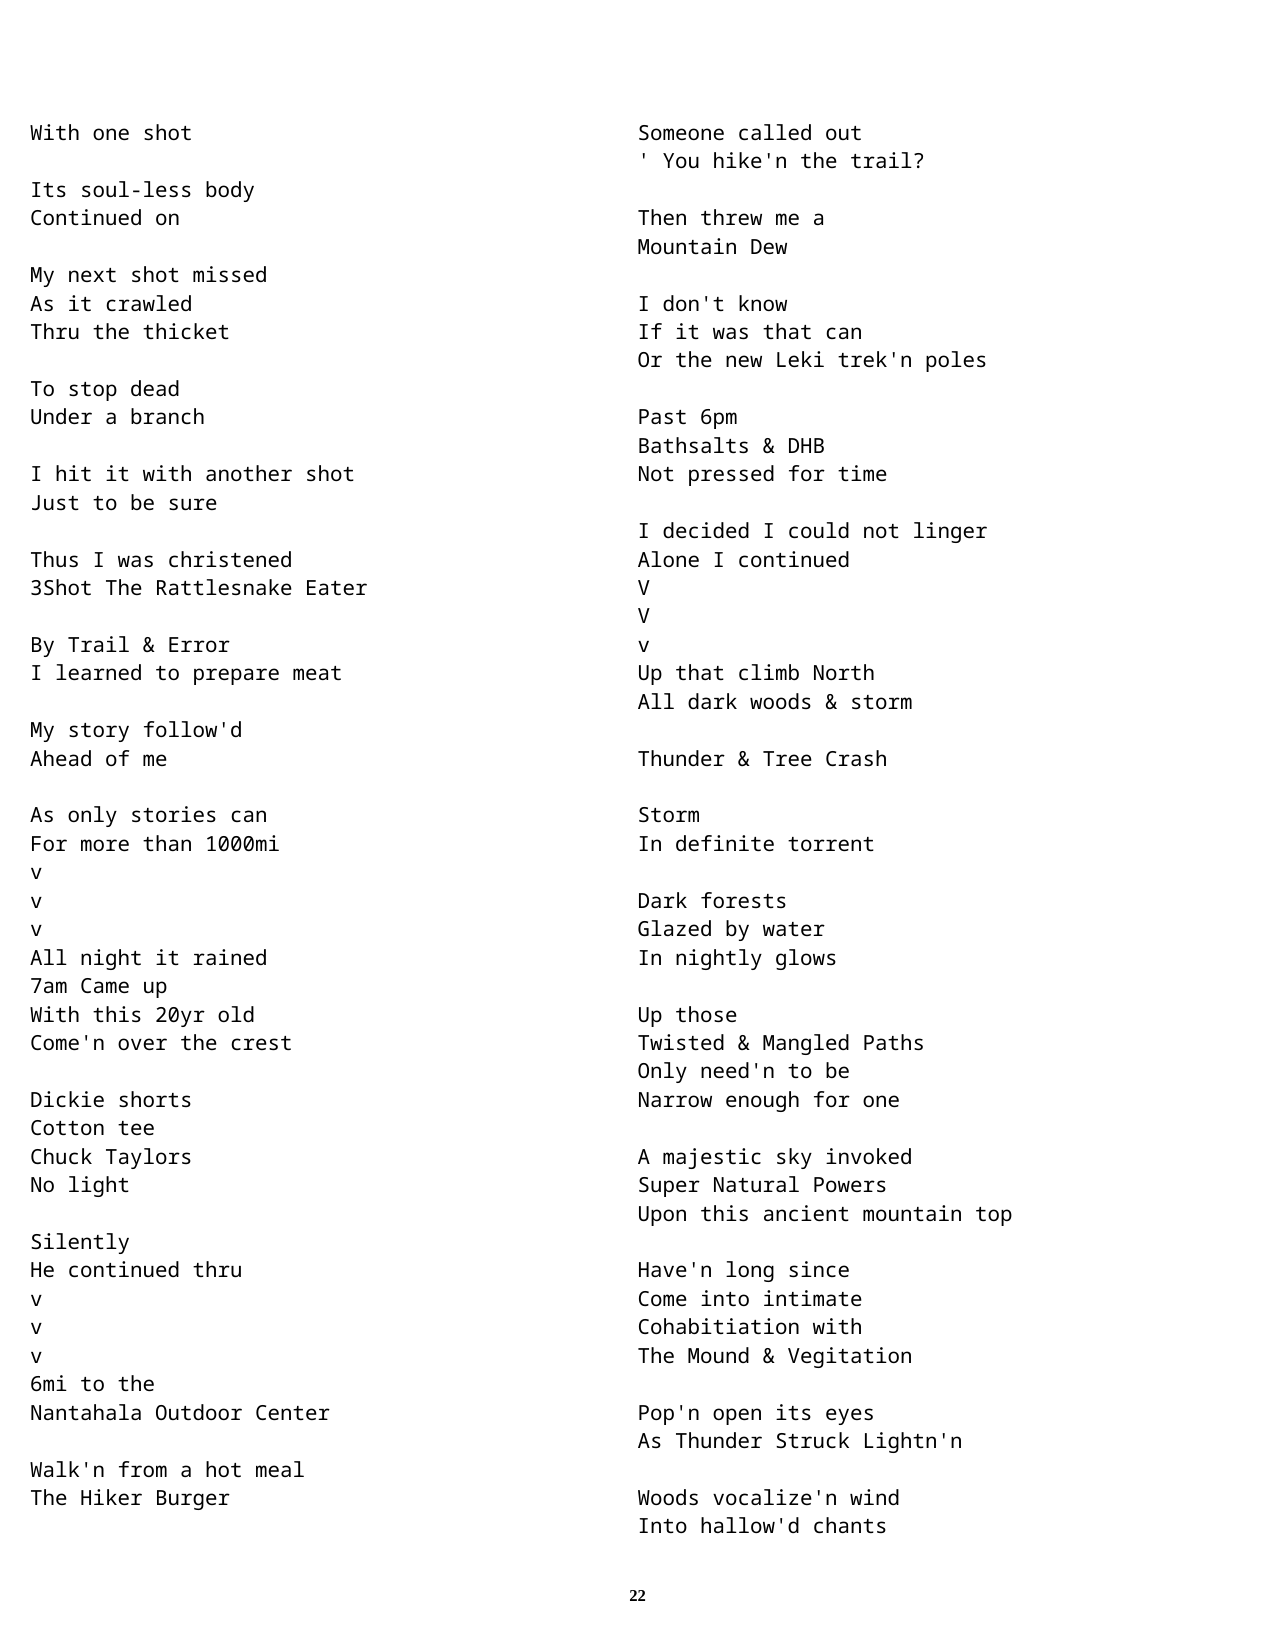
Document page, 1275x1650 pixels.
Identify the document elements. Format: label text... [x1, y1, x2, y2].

text As only stories can [30, 801, 637, 829]
text Dickie shorts [30, 1085, 637, 1113]
text ' You hike'n the trail? [637, 147, 1245, 175]
text I learned to prepare meat [30, 658, 637, 687]
text All dark woods & storm [637, 687, 1245, 715]
text Alone I continued [637, 545, 1245, 573]
text Storm [637, 801, 1245, 829]
text v [30, 857, 637, 886]
text Or the new Leki trek'n poles [637, 346, 1245, 374]
text Dark forests [637, 886, 1245, 914]
text Narrow enough for one [637, 1085, 1245, 1113]
text A majestic sky invoked [637, 1142, 1245, 1170]
text In nightly glows [637, 943, 1245, 971]
text Ahead of me [30, 744, 637, 772]
text Someone called out [637, 118, 1245, 147]
text As it crawled [30, 289, 637, 317]
text With this 20yr old [30, 1000, 637, 1028]
text 6mi to the [30, 1369, 637, 1398]
text v [30, 1341, 637, 1369]
text In definite torrent [637, 829, 1245, 857]
text Have'n long since [637, 1256, 1245, 1284]
text By Trail & Error [30, 630, 637, 658]
text To stop dead [30, 374, 637, 402]
text Continued on [30, 203, 637, 232]
text With one shot [30, 118, 637, 147]
text Chuck Taylors [30, 1142, 637, 1170]
text The Hiker Burger [30, 1483, 637, 1512]
text My next shot missed [30, 260, 637, 289]
text Thunder & Tree Crash [637, 744, 1245, 772]
text I don't know [637, 289, 1245, 317]
text Just to be sure [30, 488, 637, 516]
text Glazed by water [637, 914, 1245, 943]
text Upon this ancient mountain top [637, 1199, 1245, 1227]
text Mountain Dew [637, 232, 1245, 260]
text Only need'n to be [637, 1057, 1245, 1085]
text Thus I was christened [30, 545, 637, 573]
text Cohabitiation with [637, 1312, 1245, 1341]
text No light [30, 1170, 637, 1199]
text Cotton tee [30, 1113, 637, 1142]
text V [637, 602, 1245, 630]
text Past 6pm [637, 402, 1245, 431]
text If it was that can [637, 317, 1245, 346]
text I hit it with another shot [30, 459, 637, 488]
text v [30, 886, 637, 914]
text Twisted & Mangled Paths [637, 1028, 1245, 1057]
text v [30, 1312, 637, 1341]
text All night it rained [30, 943, 637, 971]
text Thru the thicket [30, 317, 637, 346]
text I decided I could not linger [637, 516, 1245, 545]
text As Thunder Struck Lightn'n [637, 1426, 1245, 1455]
text V [637, 573, 1245, 602]
text Walk'n from a hot meal [30, 1455, 637, 1483]
text Super Natural Powers [637, 1170, 1245, 1199]
text For more than 1000mi [30, 829, 637, 857]
text v [637, 630, 1245, 658]
text v [30, 914, 637, 943]
text Into hallow'd chants [637, 1512, 1245, 1540]
text Under a branch [30, 402, 637, 431]
text Up that climb North [637, 658, 1245, 687]
text Nantahala Outdoor Center [30, 1398, 637, 1426]
text Silently [30, 1227, 637, 1256]
text Its soul-less body [30, 175, 637, 203]
text Up those [637, 1000, 1245, 1028]
text The Mound & Vegitation [637, 1341, 1245, 1369]
text He continued thru [30, 1256, 637, 1284]
text My story follow'd [30, 715, 637, 744]
text Not pressed for time [637, 459, 1245, 488]
text Come into intimate [637, 1284, 1245, 1312]
text Bathsalts & DHB [637, 431, 1245, 459]
text 7am Came up [30, 971, 637, 1000]
text Come'n over the crest [30, 1028, 637, 1057]
text Pop'n open its eyes [637, 1398, 1245, 1426]
text Woods vocalize'n wind [637, 1483, 1245, 1512]
text Then threw me a [637, 203, 1245, 232]
text 3Shot The Rattlesnake Eater [30, 573, 637, 602]
text v [30, 1284, 637, 1312]
